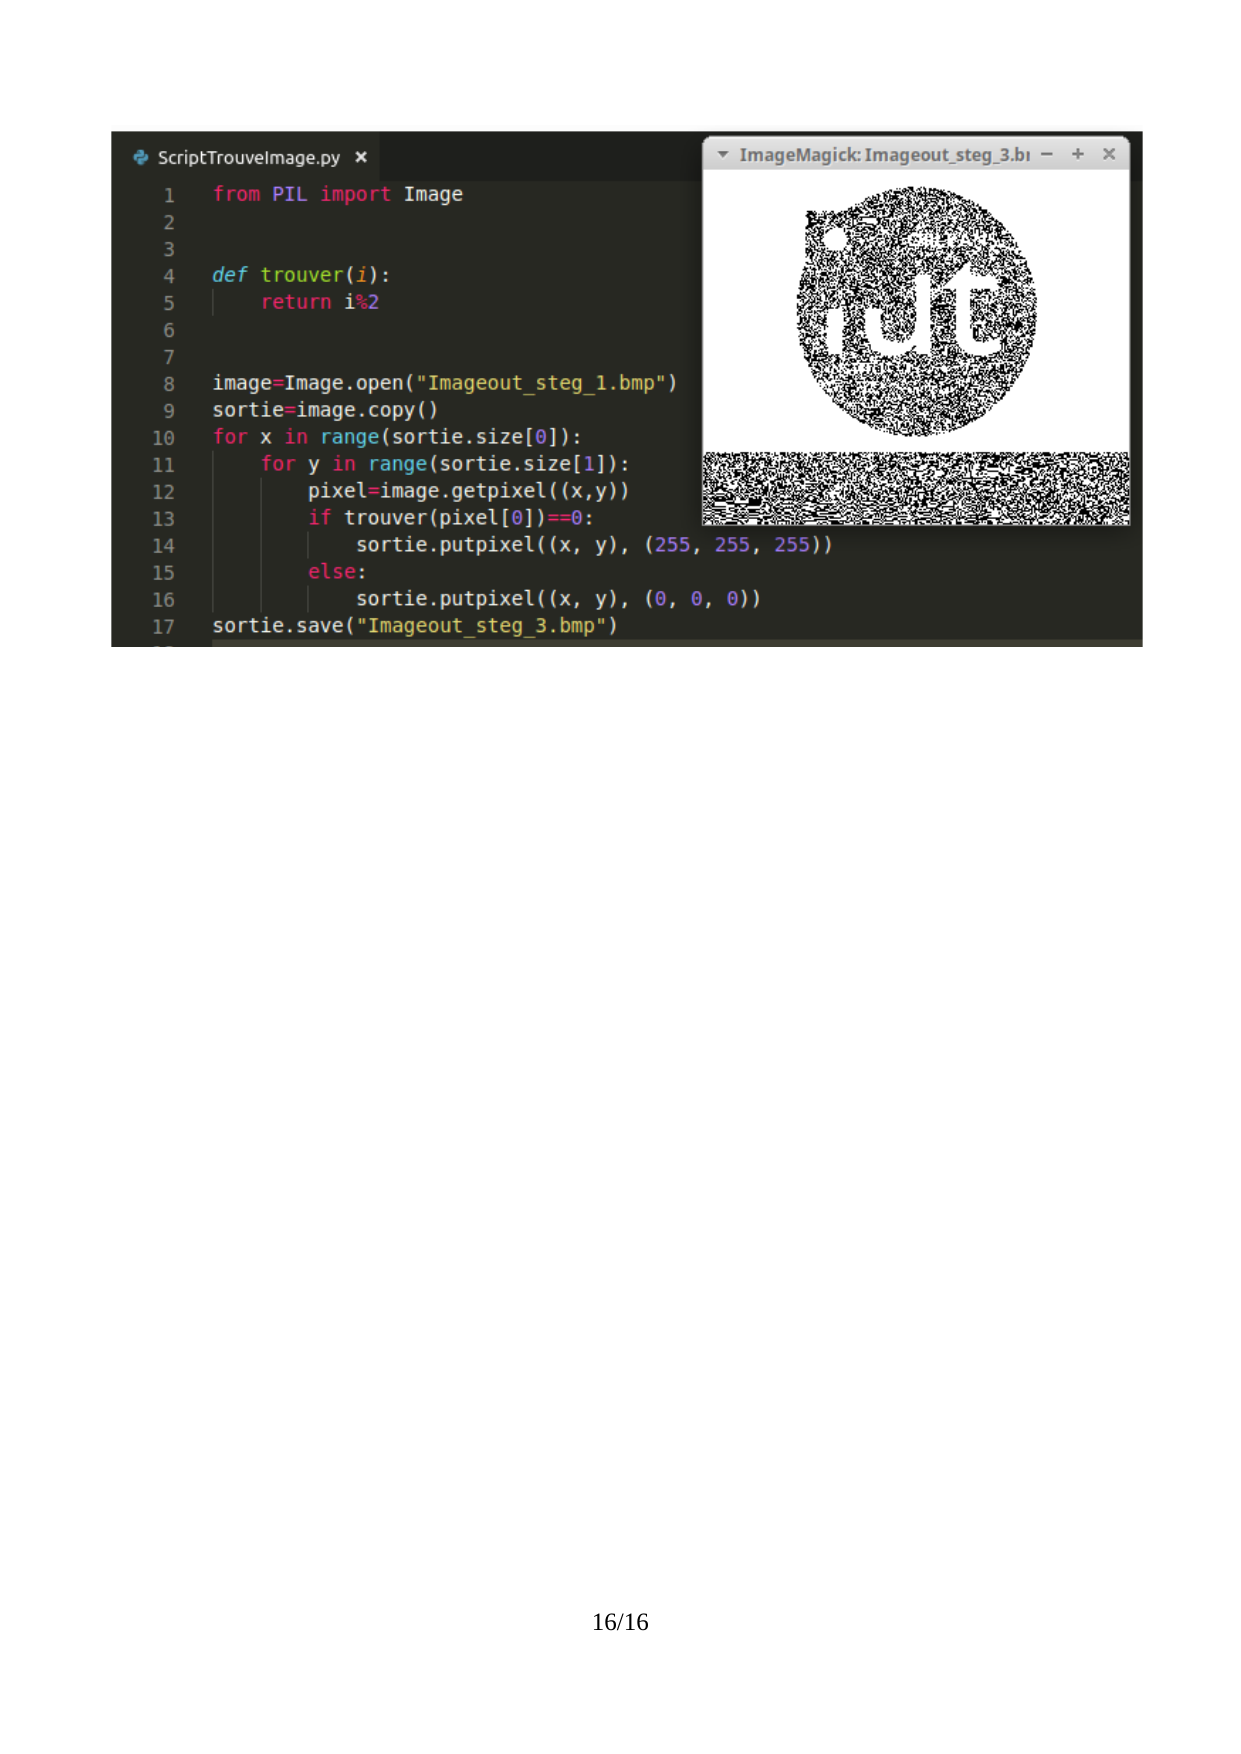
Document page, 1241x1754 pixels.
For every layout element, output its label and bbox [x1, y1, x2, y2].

picture [111, 125, 505, 647]
